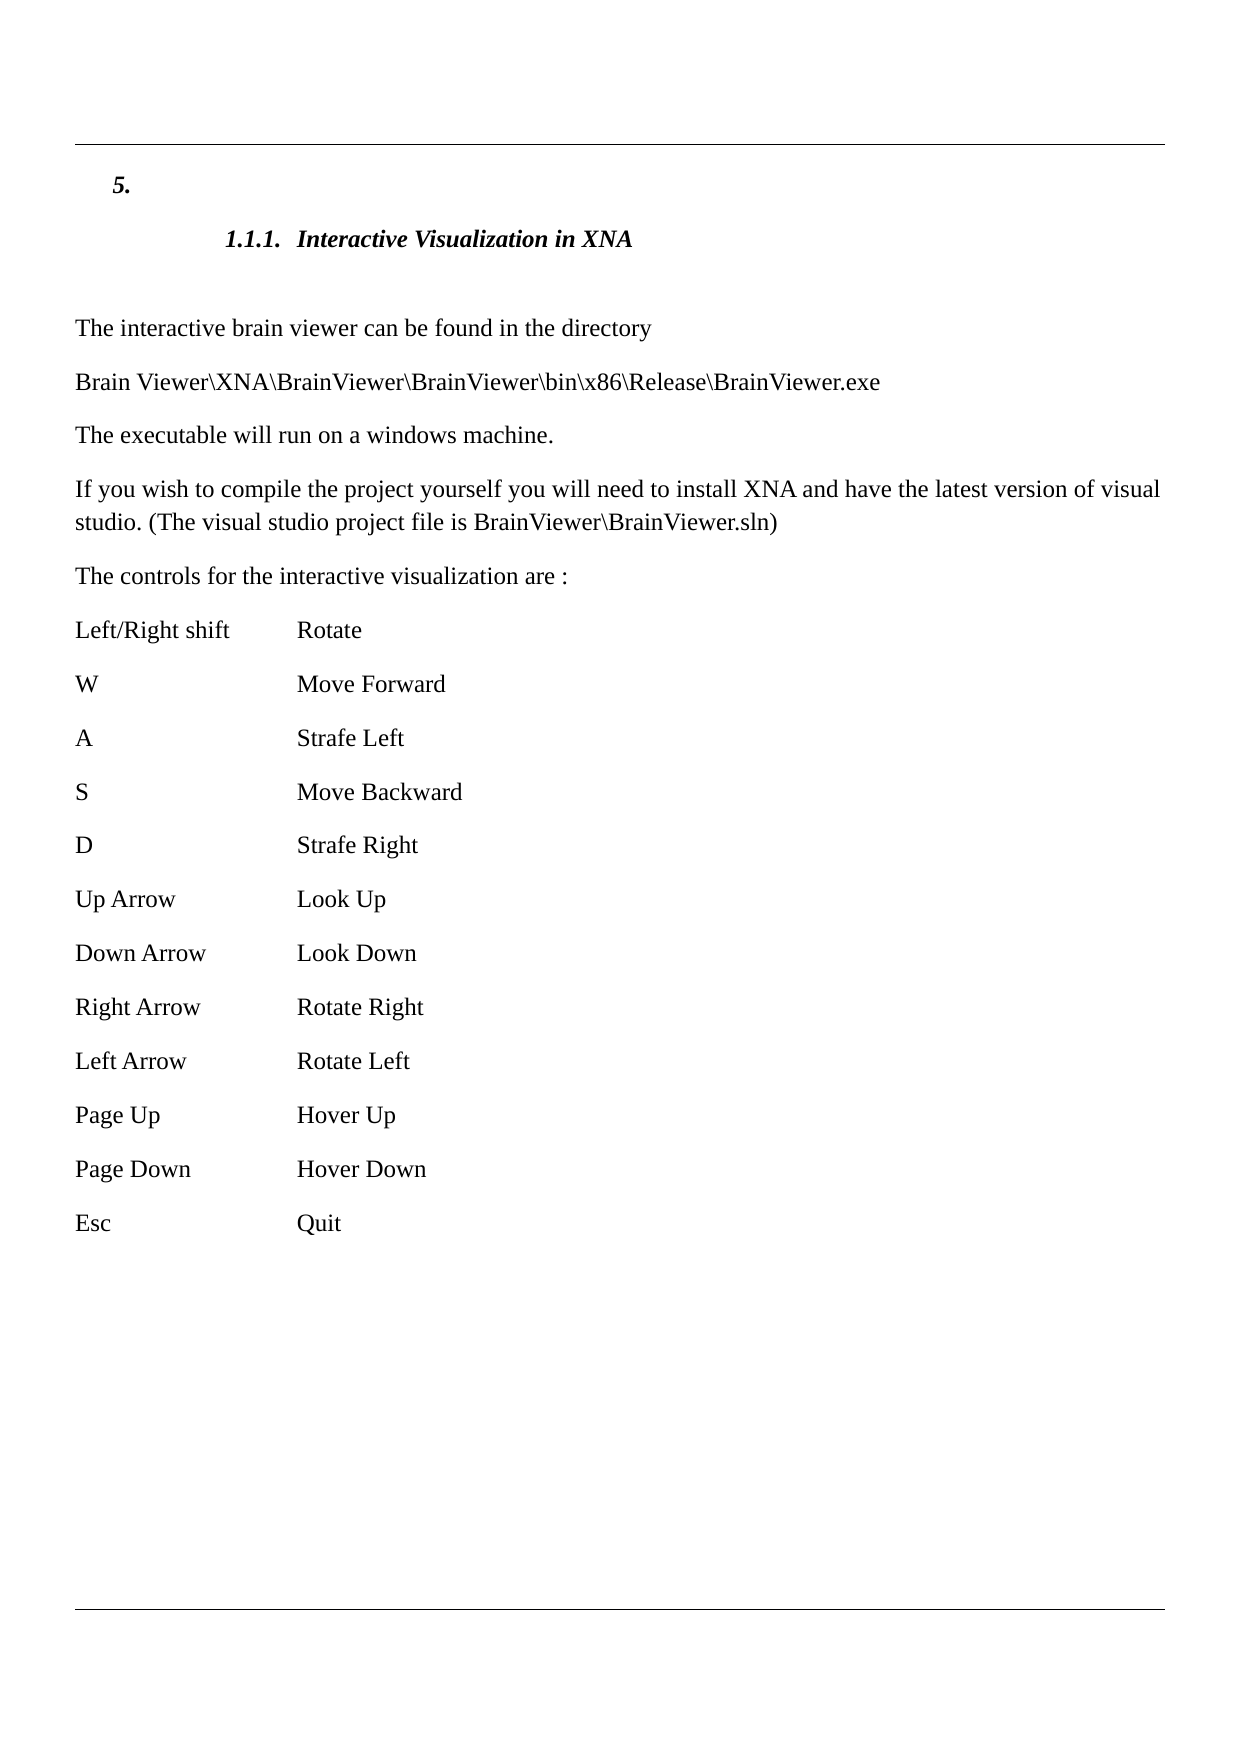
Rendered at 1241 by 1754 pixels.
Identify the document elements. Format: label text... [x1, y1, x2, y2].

text Left/Right shift Rotate [75, 615, 1165, 644]
text Left Arrow Rotate Left [75, 1046, 1165, 1075]
text Down Arrow Look Down [75, 938, 1165, 967]
text Right Arrow Rotate Right [75, 992, 1165, 1021]
text If you wish to compile the project yourself you will need to install XNA and have the latest version of visual studio. (The visual studio project file is BrainViewer\BrainViewer.sln) [75, 474, 1165, 536]
text Brain Viewer\XNA\BrainViewer\BrainViewer\bin\x86\Release\BrainViewer.exe [75, 367, 1165, 396]
text A Strafe Left [75, 723, 1165, 752]
subtitle Interactive Visualization in XNA [225, 224, 1165, 253]
text Up Arrow Look Up [75, 884, 1165, 913]
text Esc Quit [75, 1208, 1165, 1236]
text W Move Forward [75, 669, 1165, 698]
text Page Up Hover Up [75, 1100, 1165, 1129]
text Page Down Hover Down [75, 1154, 1165, 1182]
text S Move Backward [75, 777, 1165, 806]
text D Strafe Right [75, 831, 1165, 859]
text The controls for the interactive visualization are : [75, 561, 1165, 590]
text The executable will run on a windows machine. [75, 421, 1165, 449]
text The interactive brain viewer can be found in the directory [75, 313, 1165, 342]
